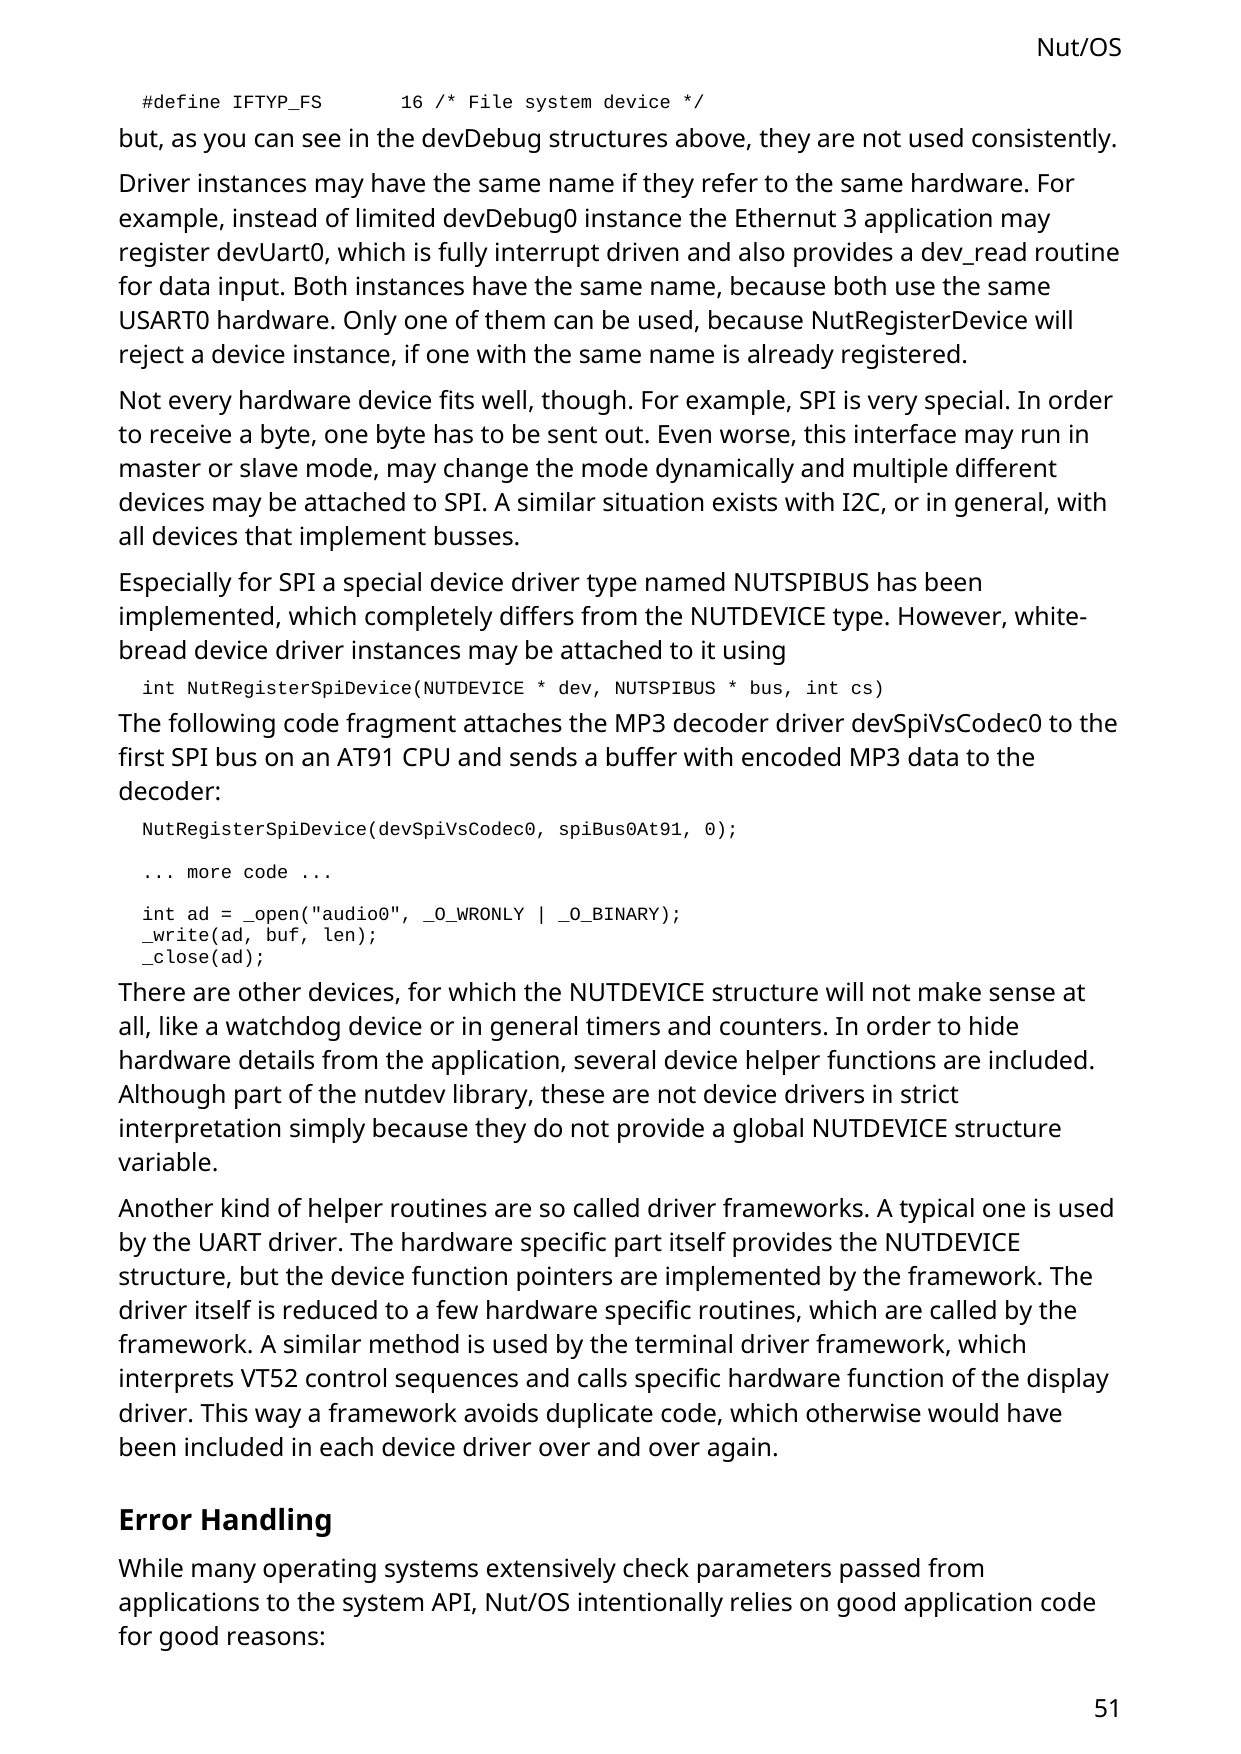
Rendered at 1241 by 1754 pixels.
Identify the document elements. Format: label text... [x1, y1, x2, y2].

text There are other devices, for which the NUTDEVICE structure will not make sense at all, like a watchdog device or in general timers and counters. In order to hide hardware details from the application, several device helper functions are included. Although part of the nutdev library, these are not device drivers in strict interpretation simply because they do not provide a global NUTDEVICE structure variable. [118, 974, 1122, 1179]
text #define IFTYP_FS 16 /* File system device */ [142, 93, 1122, 114]
text The following code fragment attaches the MP3 decoder driver devSpiVsCodec0 to the first SPI bus on an AT91 CPU and sends a buffer with encoded MP3 data to the decoder: [118, 706, 1122, 808]
text int ad = _open("audio0", _O_WRONLY | _O_BINARY); [142, 905, 1122, 926]
text Driver instances may have the same name if they refer to the same hardware. For example, instead of limited devDebug0 instance the Ethernut 3 application may register devUart0, which is fully interrupt driven and also provides a dev_read routine for data input. Both instances have the same name, because both use the same USART0 hardware. Only one of them can be used, because NutRegisterDevice will reject a device instance, if one with the same name is already registered. [118, 166, 1122, 371]
text NutRegisterSpiDevice(devSpiVsCodec0, spiBus0At91, 0); [142, 820, 1122, 841]
text ... more code ... [142, 862, 1122, 884]
subtitle Error Handling [118, 1499, 1122, 1538]
text Especially for SPI a special device driver type named NUTSPIBUS has been implemented, which completely differs from the NUTDEVICE type. However, white-bread device driver instances may be attached to it using [118, 564, 1122, 667]
text Another kind of helper routines are so called driver frameworks. A typical one is used by the UART driver. The hardware specific part itself provides the NUTDEVICE structure, but the device function pointers are implemented by the framework. The driver itself is reduced to a few hardware specific routines, which are called by the framework. A similar method is used by the terminal driver framework, which interprets VT52 control sequences and calls specific hardware function of the display driver. This way a framework avoids duplicate code, which otherwise would have been included in each device driver over and over again. [118, 1191, 1122, 1463]
text Not every hardware device fits well, though. For example, SPI is very special. In order to receive a byte, one byte has to be sent out. Even worse, this interface may run in master or slave mode, may change the mode dynamically and multiple different devices may be attached to SPI. A similar situation exists with I2C, or in general, with all devices that implement busses. [118, 382, 1122, 553]
text _close(ad); [142, 947, 1122, 969]
text While many operating systems extensively check parameters passed from applications to the system API, Nut/OS intentionally relies on good application code for good reasons: [118, 1550, 1122, 1652]
text but, as you can see in the devDebug structures above, they are not used consistently. [118, 120, 1122, 154]
text int NutRegisterSpiDevice(NUTDEVICE * dev, NUTSPIBUS * bus, int cs) [142, 679, 1122, 700]
text _write(ad, buf, len); [142, 926, 1122, 947]
